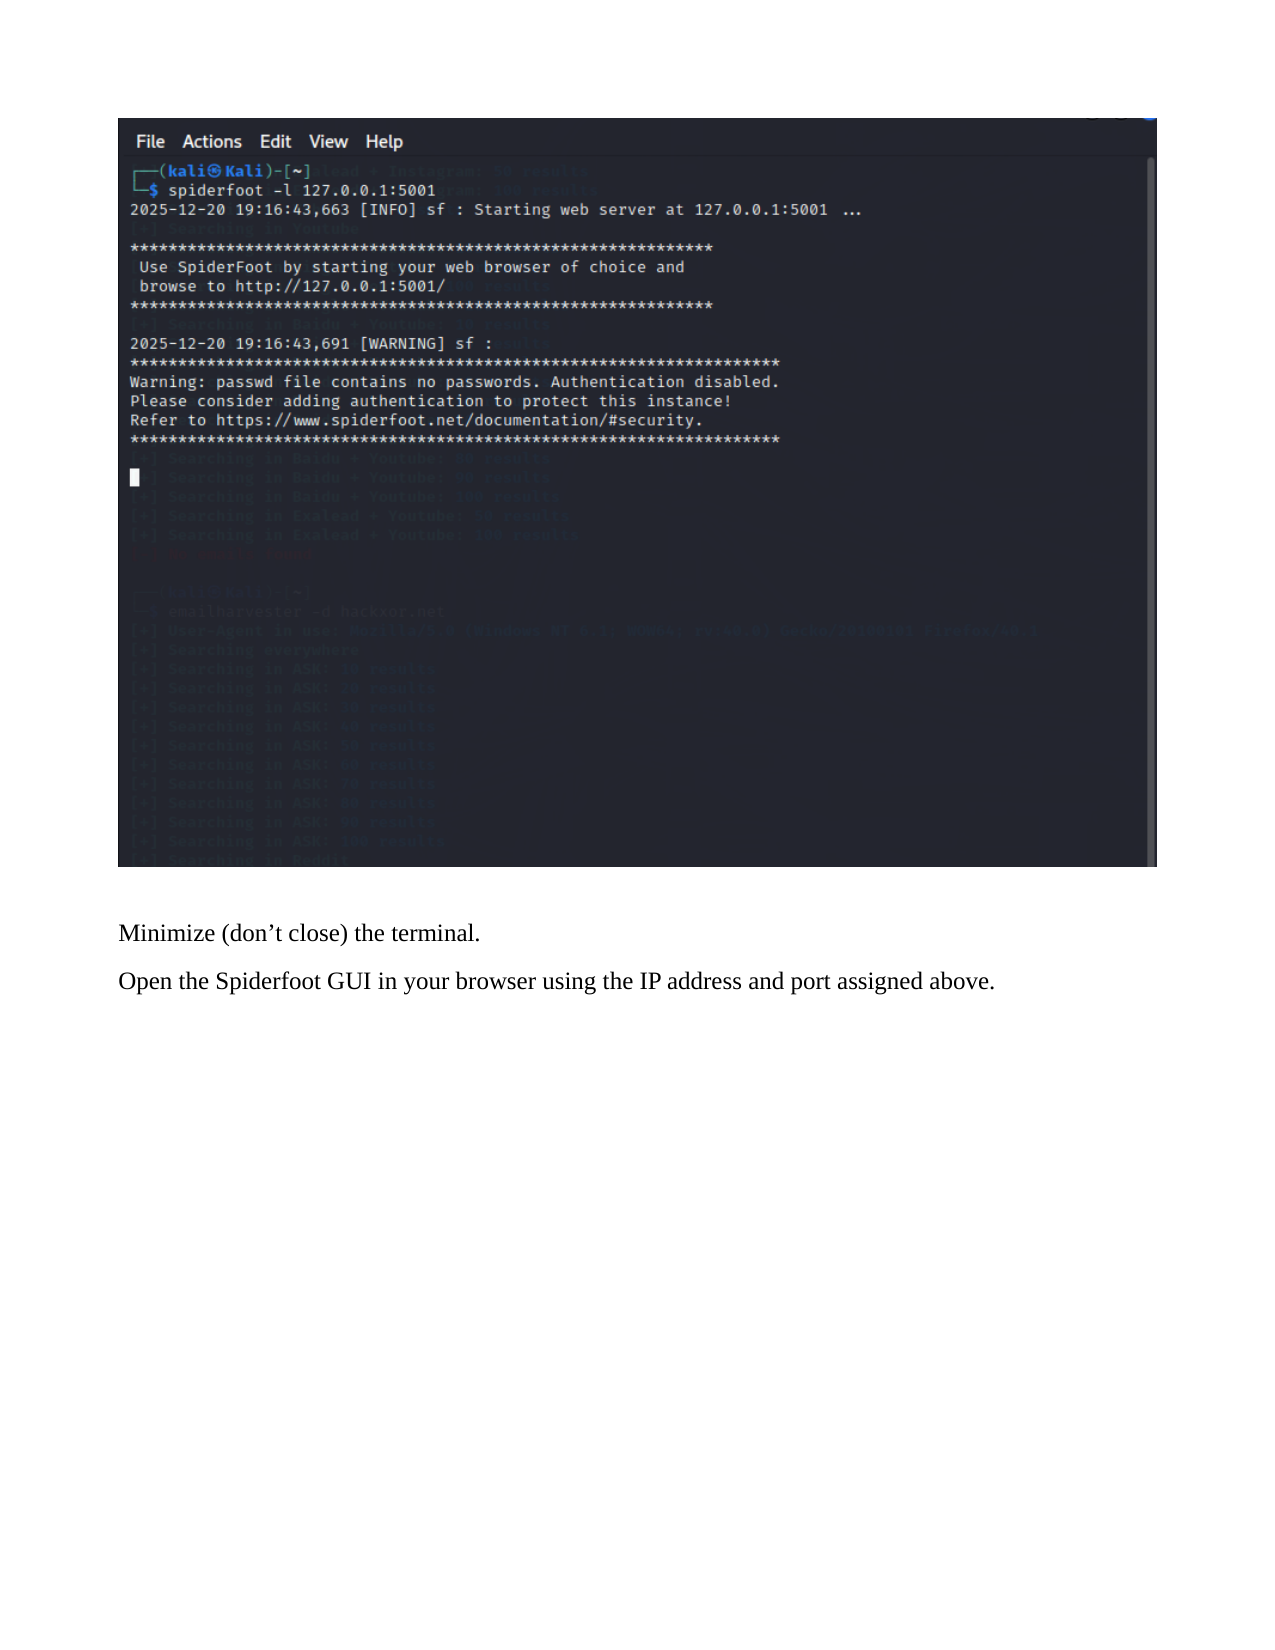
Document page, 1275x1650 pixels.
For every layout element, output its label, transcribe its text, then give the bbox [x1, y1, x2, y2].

picture [118, 118, 1157, 867]
text Open the Spiderfoot GUI in your browser using the IP address and port assigned above. [118, 966, 1157, 994]
text Minimize (don’t close) the terminal. [118, 918, 1157, 947]
